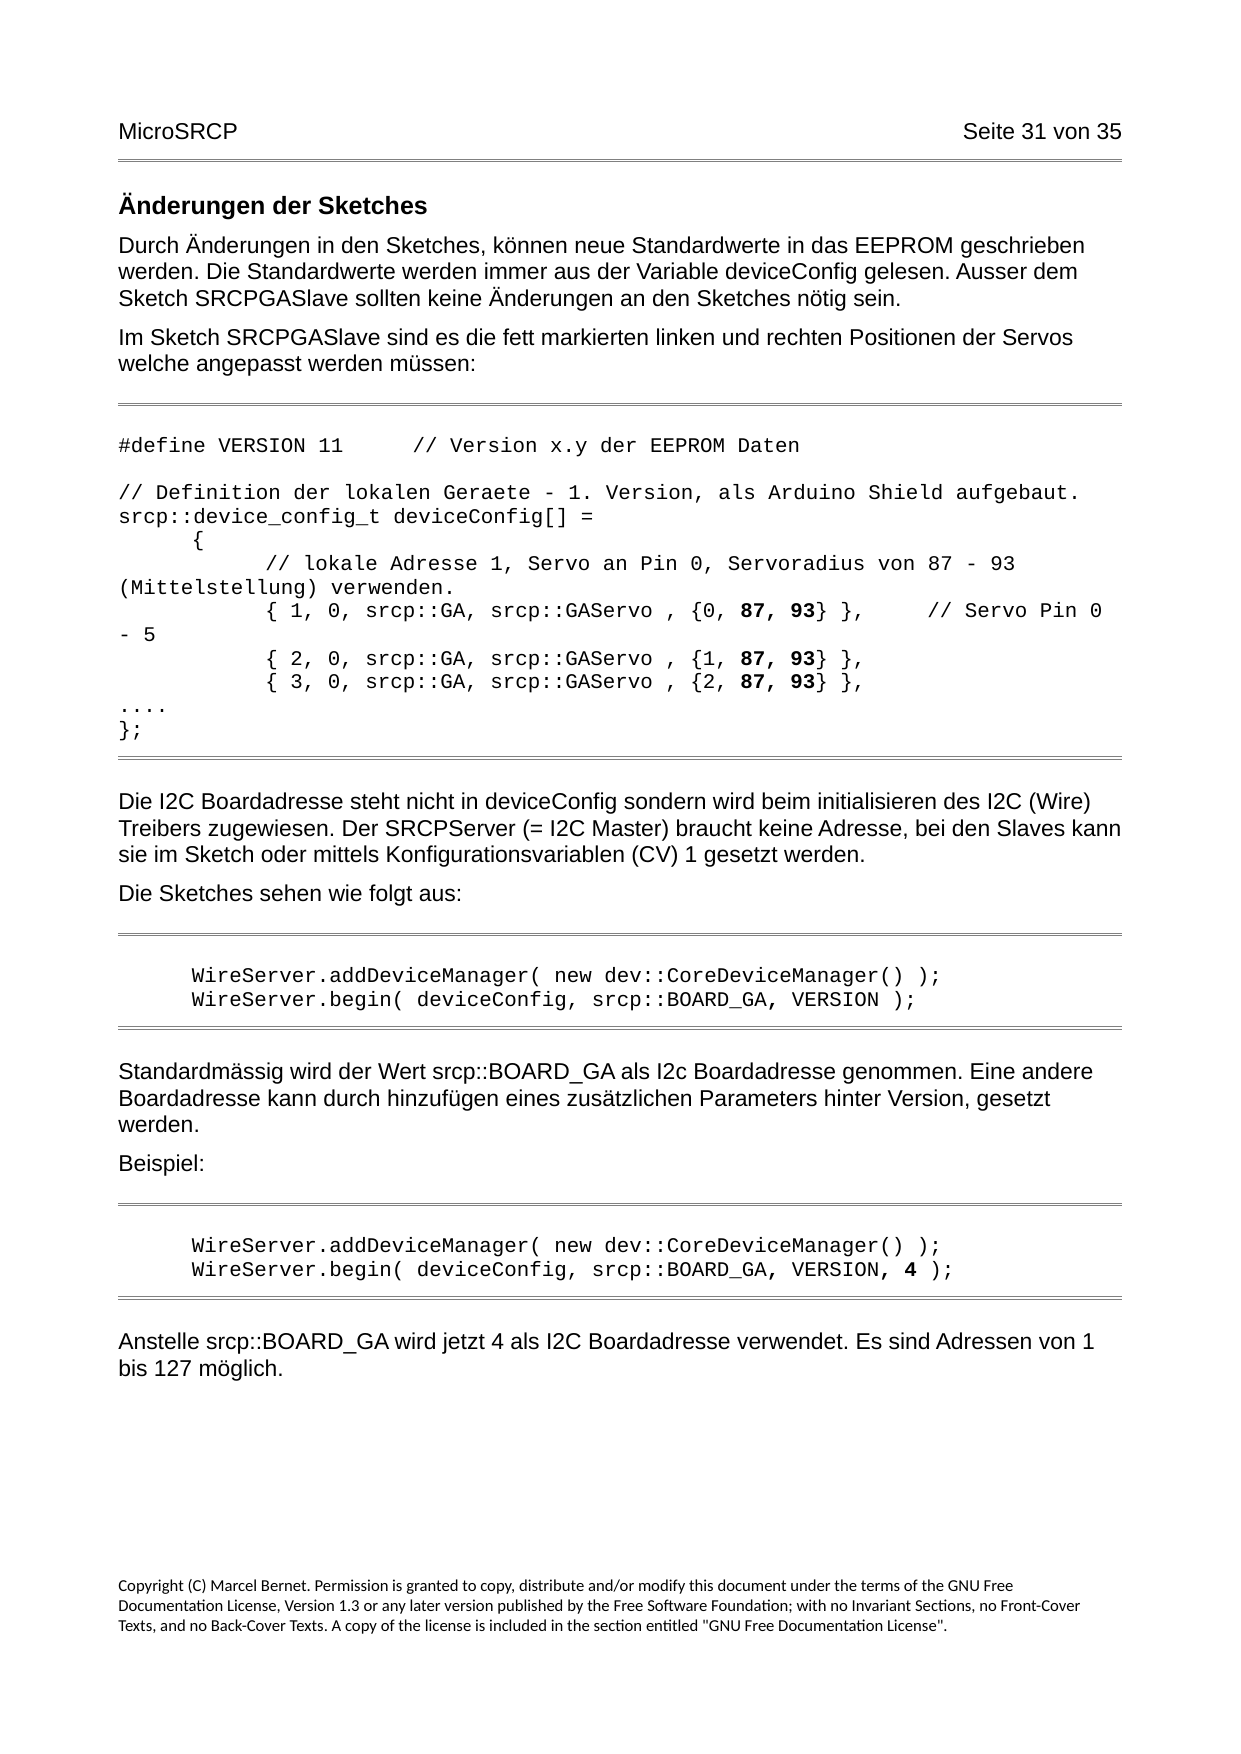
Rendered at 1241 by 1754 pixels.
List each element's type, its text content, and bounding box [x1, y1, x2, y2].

text srcp::device_config_t deviceConfig[] = [118, 506, 1122, 529]
text Anstelle srcp::BOARD_GA wird jetzt 4 als I2C Boardadresse verwendet. Es sind Adressen von 1 bis 127 möglich. [118, 1328, 1122, 1381]
text WireServer.begin( deviceConfig, srcp::BOARD_GA, VERSION, 4 ); [118, 1258, 1122, 1282]
text }; [118, 718, 1122, 742]
text { 1, 0, srcp::GA, srcp::GAServo , {0, 87, 93} }, // Servo Pin 0 - 5 [118, 600, 1122, 648]
text // lokale Adresse 1, Servo an Pin 0, Servoradius von 87 - 93 (Mittelstellung) verwenden. [118, 553, 1122, 600]
text WireServer.addDeviceManager( new dev::CoreDeviceManager() ); [118, 1235, 1122, 1258]
subtitle Änderungen der Sketches [118, 191, 1122, 219]
text #define VERSION 11 // Version x.y der EEPROM Daten [118, 435, 1122, 458]
text Die Sketches sehen wie folgt aus: [118, 880, 1122, 906]
text // Definition der lokalen Geraete - 1. Version, als Arduino Shield aufgebaut. [118, 482, 1122, 506]
text Durch Änderungen in den Sketches, können neue Standardwerte in das EEPROM geschrieben werden. Die Standardwerte werden immer aus der Variable deviceConfig gelesen. Ausser dem Sketch SRCPGASlave sollten keine Änderungen an den Sketches nötig sein. [118, 232, 1122, 311]
text WireServer.begin( deviceConfig, srcp::BOARD_GA, VERSION ); [118, 988, 1122, 1012]
text { 2, 0, srcp::GA, srcp::GAServo , {1, 87, 93} }, [118, 648, 1122, 671]
text WireServer.addDeviceManager( new dev::CoreDeviceManager() ); [118, 965, 1122, 988]
text Standardmässig wird der Wert srcp::BOARD_GA als I2c Boardadresse genommen. Eine andere Boardadresse kann durch hinzufügen eines zusätzlichen Parameters hinter Version, gesetzt werden. [118, 1058, 1122, 1137]
text Die I2C Boardadresse steht nicht in deviceConfig sondern wird beim initialisieren des I2C (Wire) Treibers zugewiesen. Der SRCPServer (= I2C Master) braucht keine Adresse, bei den Slaves kann sie im Sketch oder mittels Konfigurationsvariablen (CV) 1 gesetzt werden. [118, 788, 1122, 867]
text { [118, 529, 1122, 553]
text .... [118, 695, 1122, 718]
text Im Sketch SRCPGASlave sind es die fett markierten linken und rechten Positionen der Servos welche angepasst werden müssen: [118, 323, 1122, 376]
text Beispiel: [118, 1150, 1122, 1176]
text { 3, 0, srcp::GA, srcp::GAServo , {2, 87, 93} }, [118, 671, 1122, 695]
